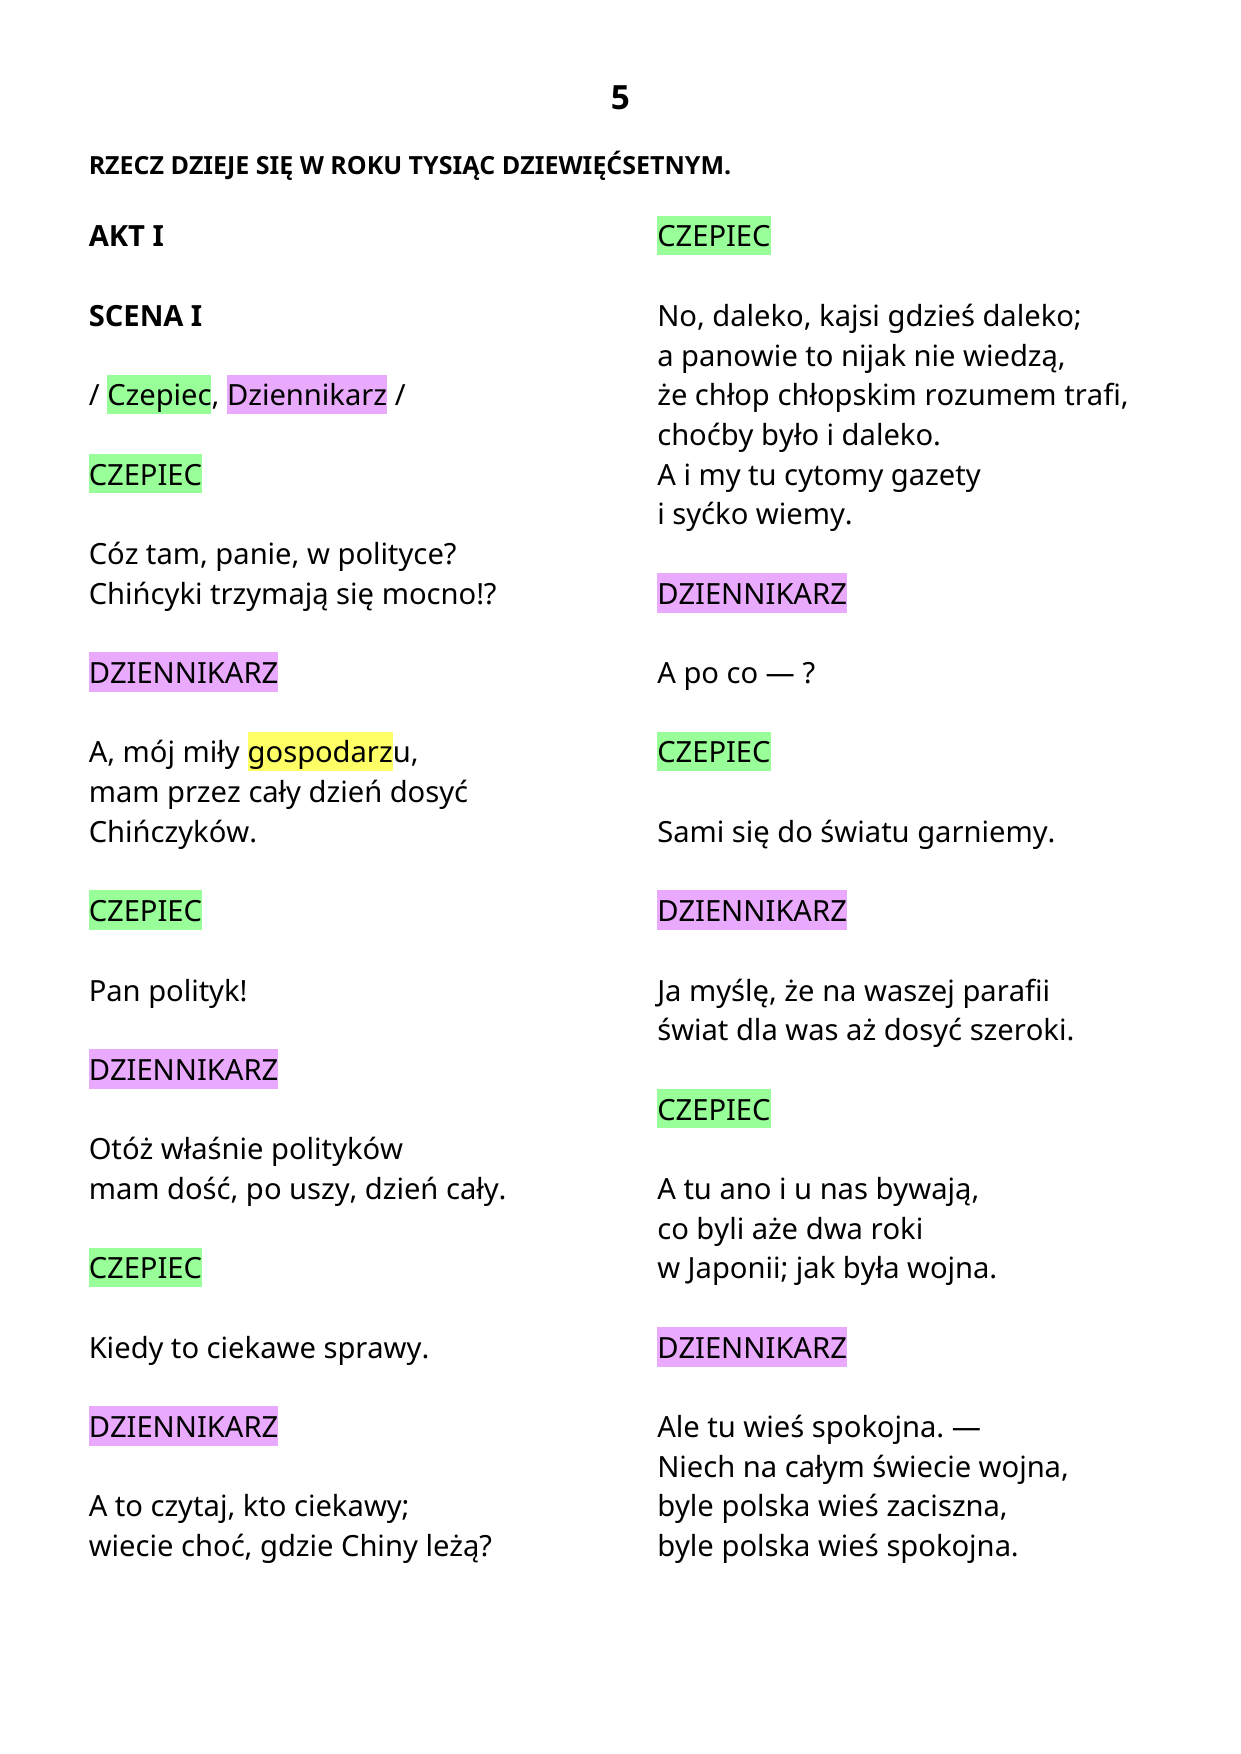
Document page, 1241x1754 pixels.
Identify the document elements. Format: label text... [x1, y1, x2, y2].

text A to czytaj, kto ciekawy; [88, 1486, 583, 1525]
text Sami się do światu garniemy. [657, 811, 1152, 851]
text że chłop chłopskim rozumem trafi, [657, 374, 1152, 414]
text DZIENNIKARZ [88, 1049, 583, 1089]
text Otóż właśnie polityków [88, 1128, 583, 1168]
text Niech na całym świecie wojna, [657, 1446, 1152, 1486]
text DZIENNIKARZ [657, 890, 1152, 930]
text Pan polityk! [88, 970, 583, 1009]
text No, daleko, kajsi gdzieś daleko; [657, 295, 1152, 335]
text DZIENNIKARZ [88, 1406, 583, 1446]
text byle polska wieś spokojna. [657, 1525, 1152, 1565]
text Ale tu wieś spokojna. — [657, 1406, 1152, 1446]
text A, mój miły gospodarzu, [88, 732, 583, 771]
text co byli aże dwa roki [657, 1208, 1152, 1248]
text Ja myślę, że na waszej parafii [657, 970, 1152, 1009]
text CZEPIEC [88, 890, 583, 930]
text A tu ano i u nas bywają, [657, 1168, 1152, 1208]
text CZEPIEC [657, 1089, 1152, 1128]
text SCENA I [88, 295, 583, 335]
text wiecie choć, gdzie Chiny leżą? [88, 1525, 583, 1565]
text choćby było i daleko. [657, 414, 1152, 454]
text Cóz tam, panie, w polityce? [88, 533, 583, 573]
text CZEPIEC [657, 216, 1152, 255]
text świat dla was aż dosyć szeroki. [657, 1009, 1152, 1049]
text mam przez cały dzień dosyć Chińczyków. [88, 771, 583, 851]
text CZEPIEC [88, 454, 583, 493]
text i syćko wiemy. [657, 493, 1152, 533]
text AKT I [88, 216, 583, 255]
text / Czepiec, Dziennikarz / [88, 374, 583, 414]
text w Japonii; jak była wojna. [657, 1248, 1152, 1287]
text DZIENNIKARZ [88, 652, 583, 692]
text byle polska wieś zaciszna, [657, 1486, 1152, 1525]
text Kiedy to ciekawe sprawy. [88, 1327, 583, 1367]
text CZEPIEC [88, 1248, 583, 1287]
text A po co — ? [657, 652, 1152, 692]
text DZIENNIKARZ [657, 1327, 1152, 1367]
text RZECZ DZIEJE SIĘ W ROKU TYSIĄC DZIEWIĘĆSETNYM. [88, 148, 1152, 182]
text CZEPIEC [657, 732, 1152, 771]
text DZIENNIKARZ [657, 573, 1152, 613]
text a panowie to nijak nie wiedzą, [657, 335, 1152, 374]
text Chińcyki trzymają się mocno!? [88, 573, 583, 613]
text A i my tu cytomy gazety [657, 454, 1152, 493]
text mam dość, po uszy, dzień cały. [88, 1168, 583, 1208]
